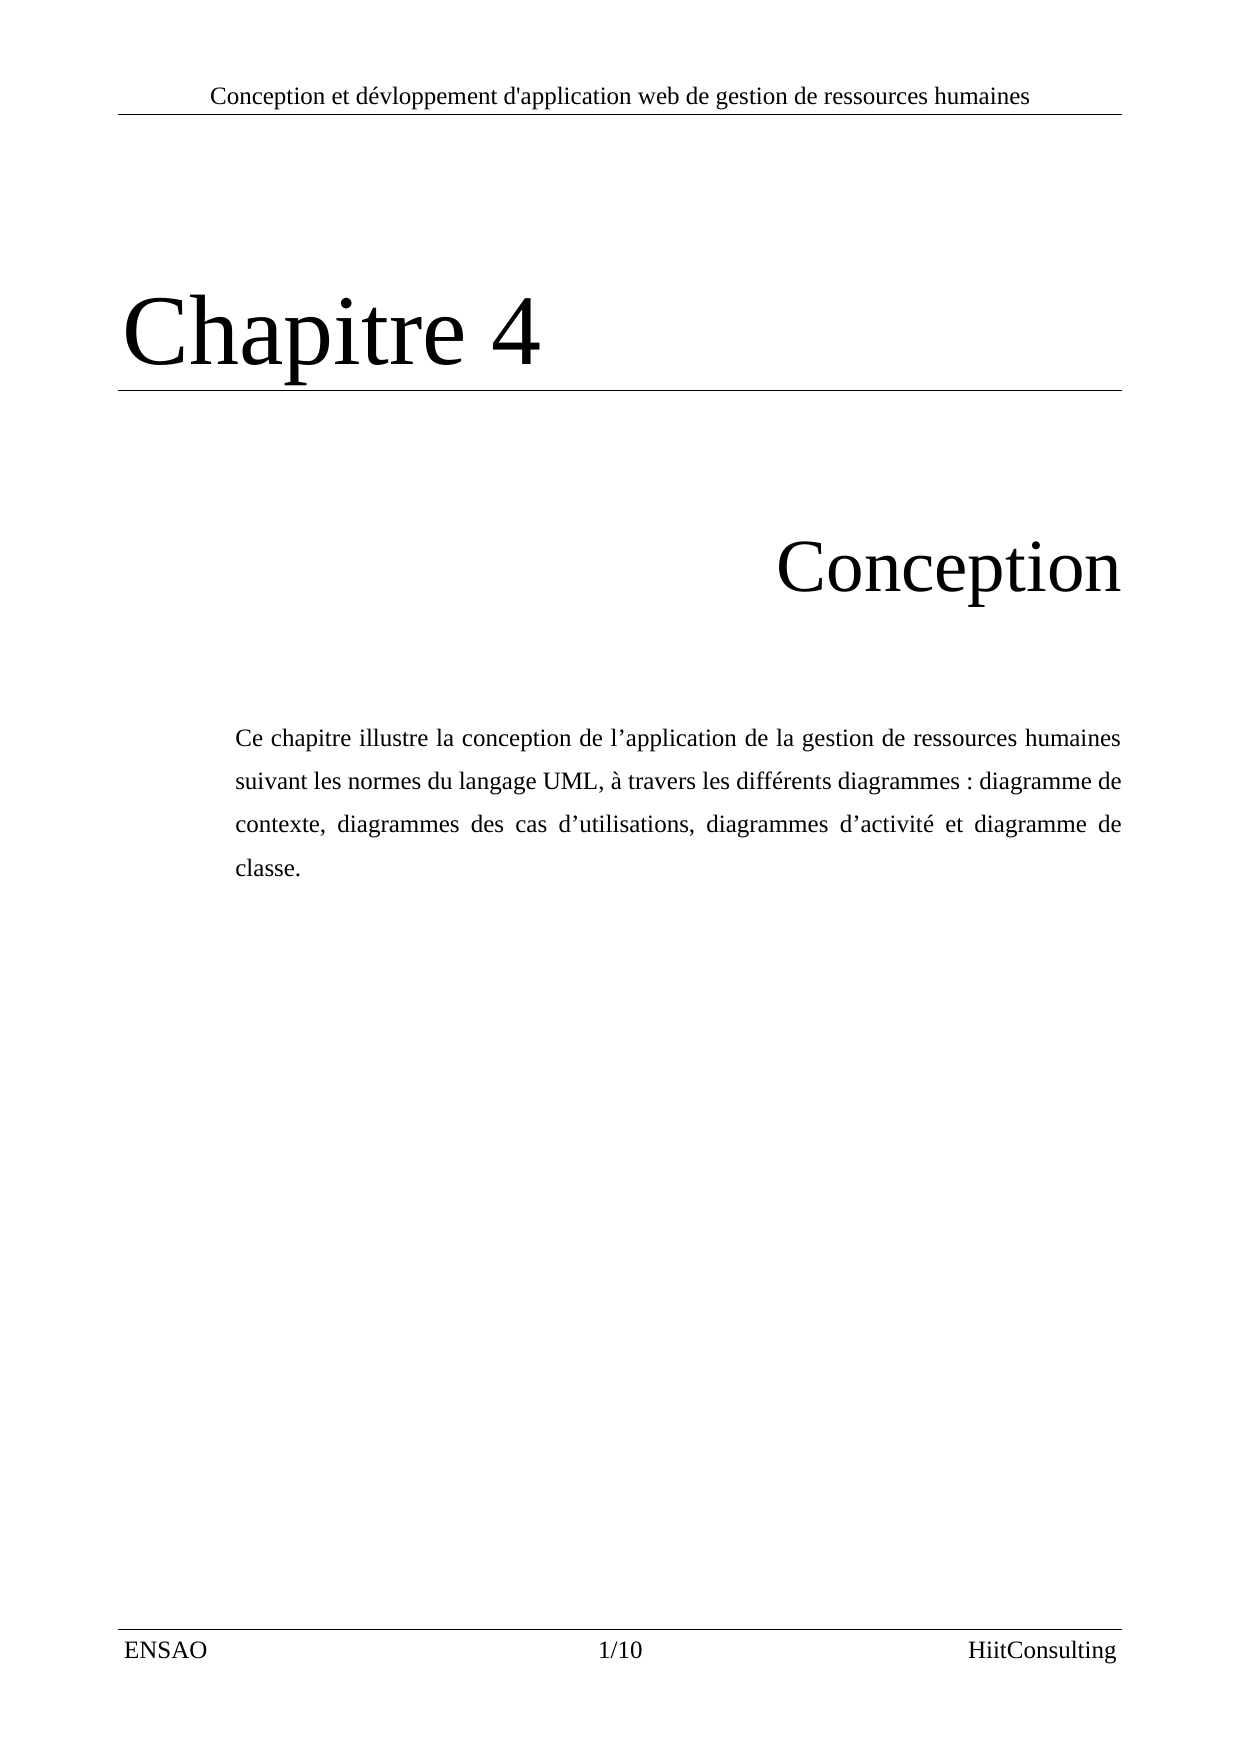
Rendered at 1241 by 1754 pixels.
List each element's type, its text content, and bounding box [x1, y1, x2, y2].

text Conception [118, 521, 1122, 607]
text Ce chapitre illustre la conception de l’application de la gestion de ressources humaines suivant les normes du langage UML, à travers les différents diagrammes : diagramme de contexte, diagrammes des cas d’utilisations, diagrammes d’activité et diagramme de classe. [235, 723, 1122, 881]
text Chapitre 4 [118, 266, 1122, 390]
